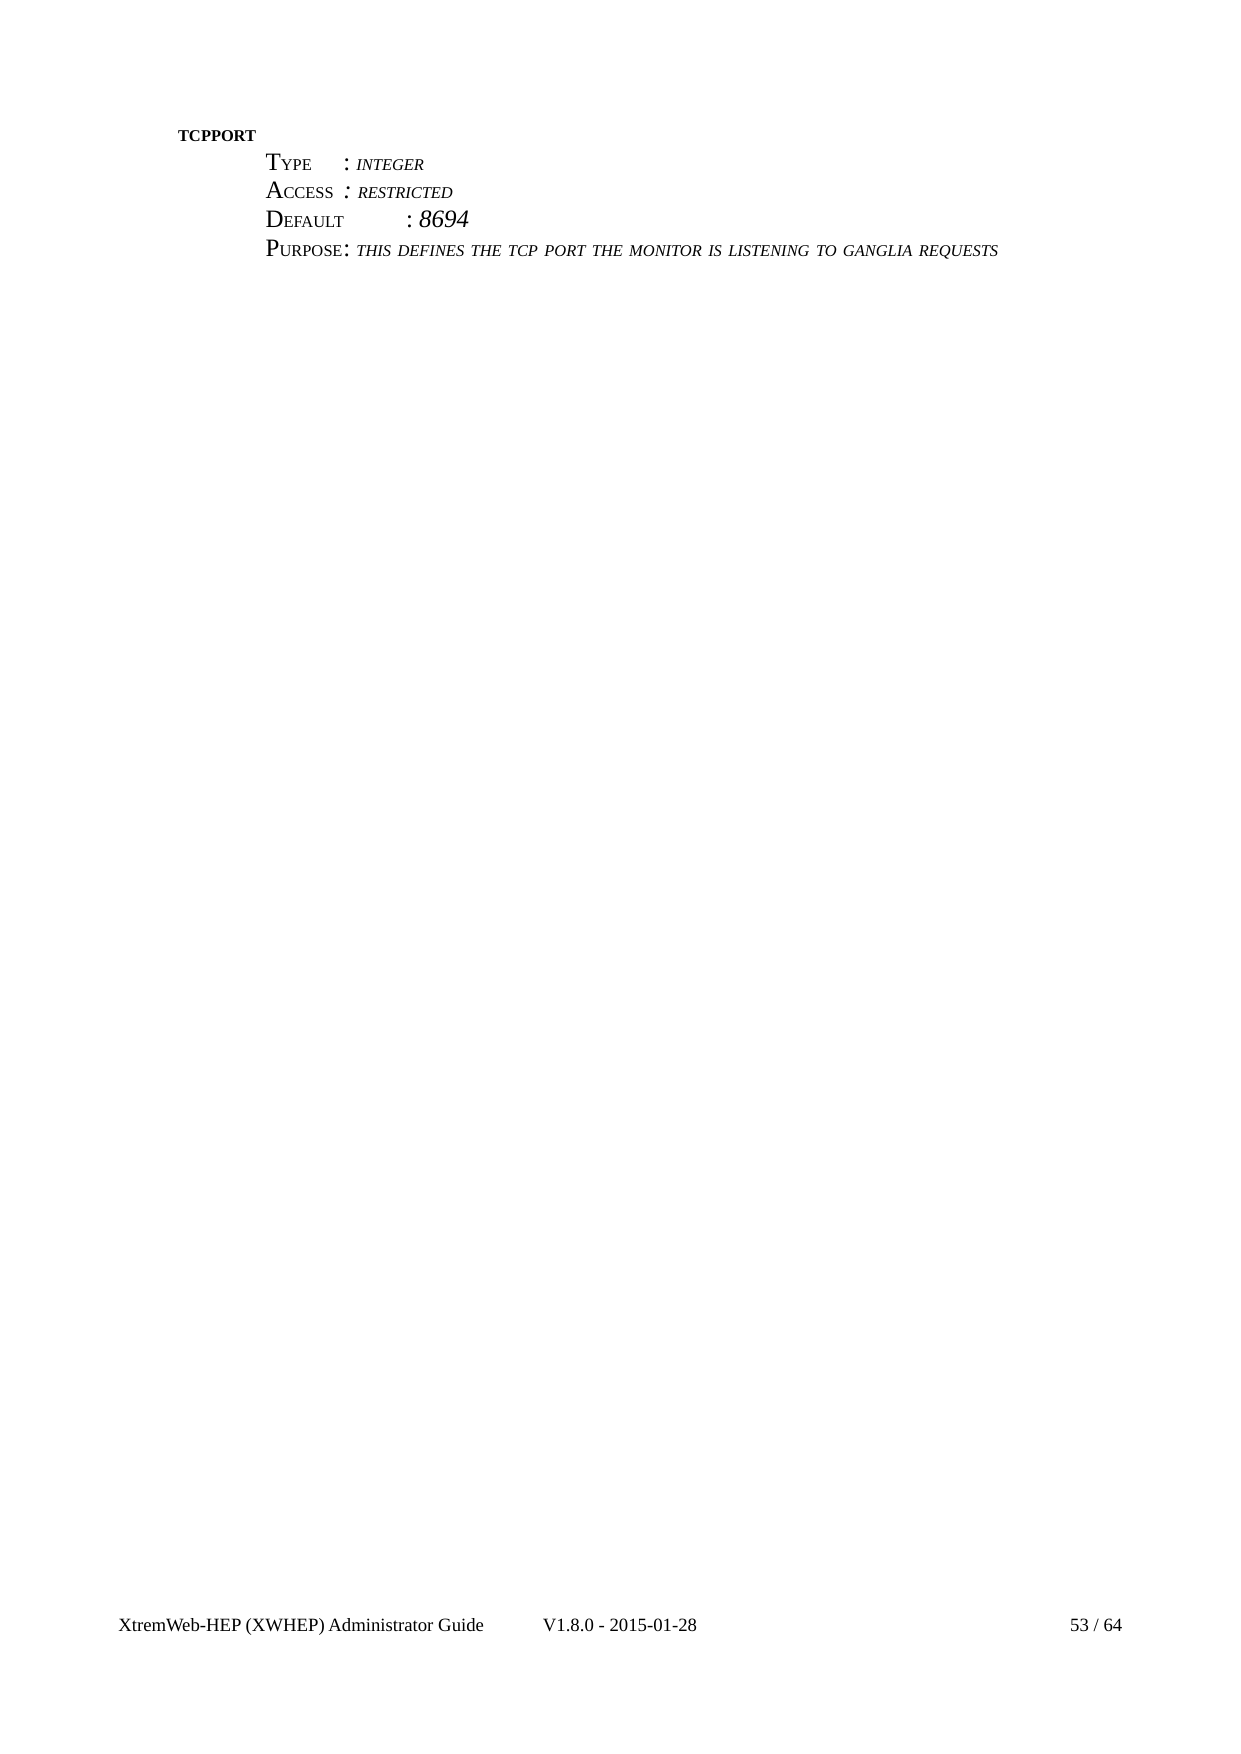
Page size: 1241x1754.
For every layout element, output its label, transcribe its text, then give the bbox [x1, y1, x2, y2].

text tcpport [178, 118, 1122, 147]
text Purpose : this defines the tcp port the monitor is listening to ganglia requests [265, 233, 1122, 262]
text Type : integer [265, 147, 1122, 176]
text Default : 8694 [265, 204, 1122, 233]
text Access : restricted [265, 176, 1122, 204]
